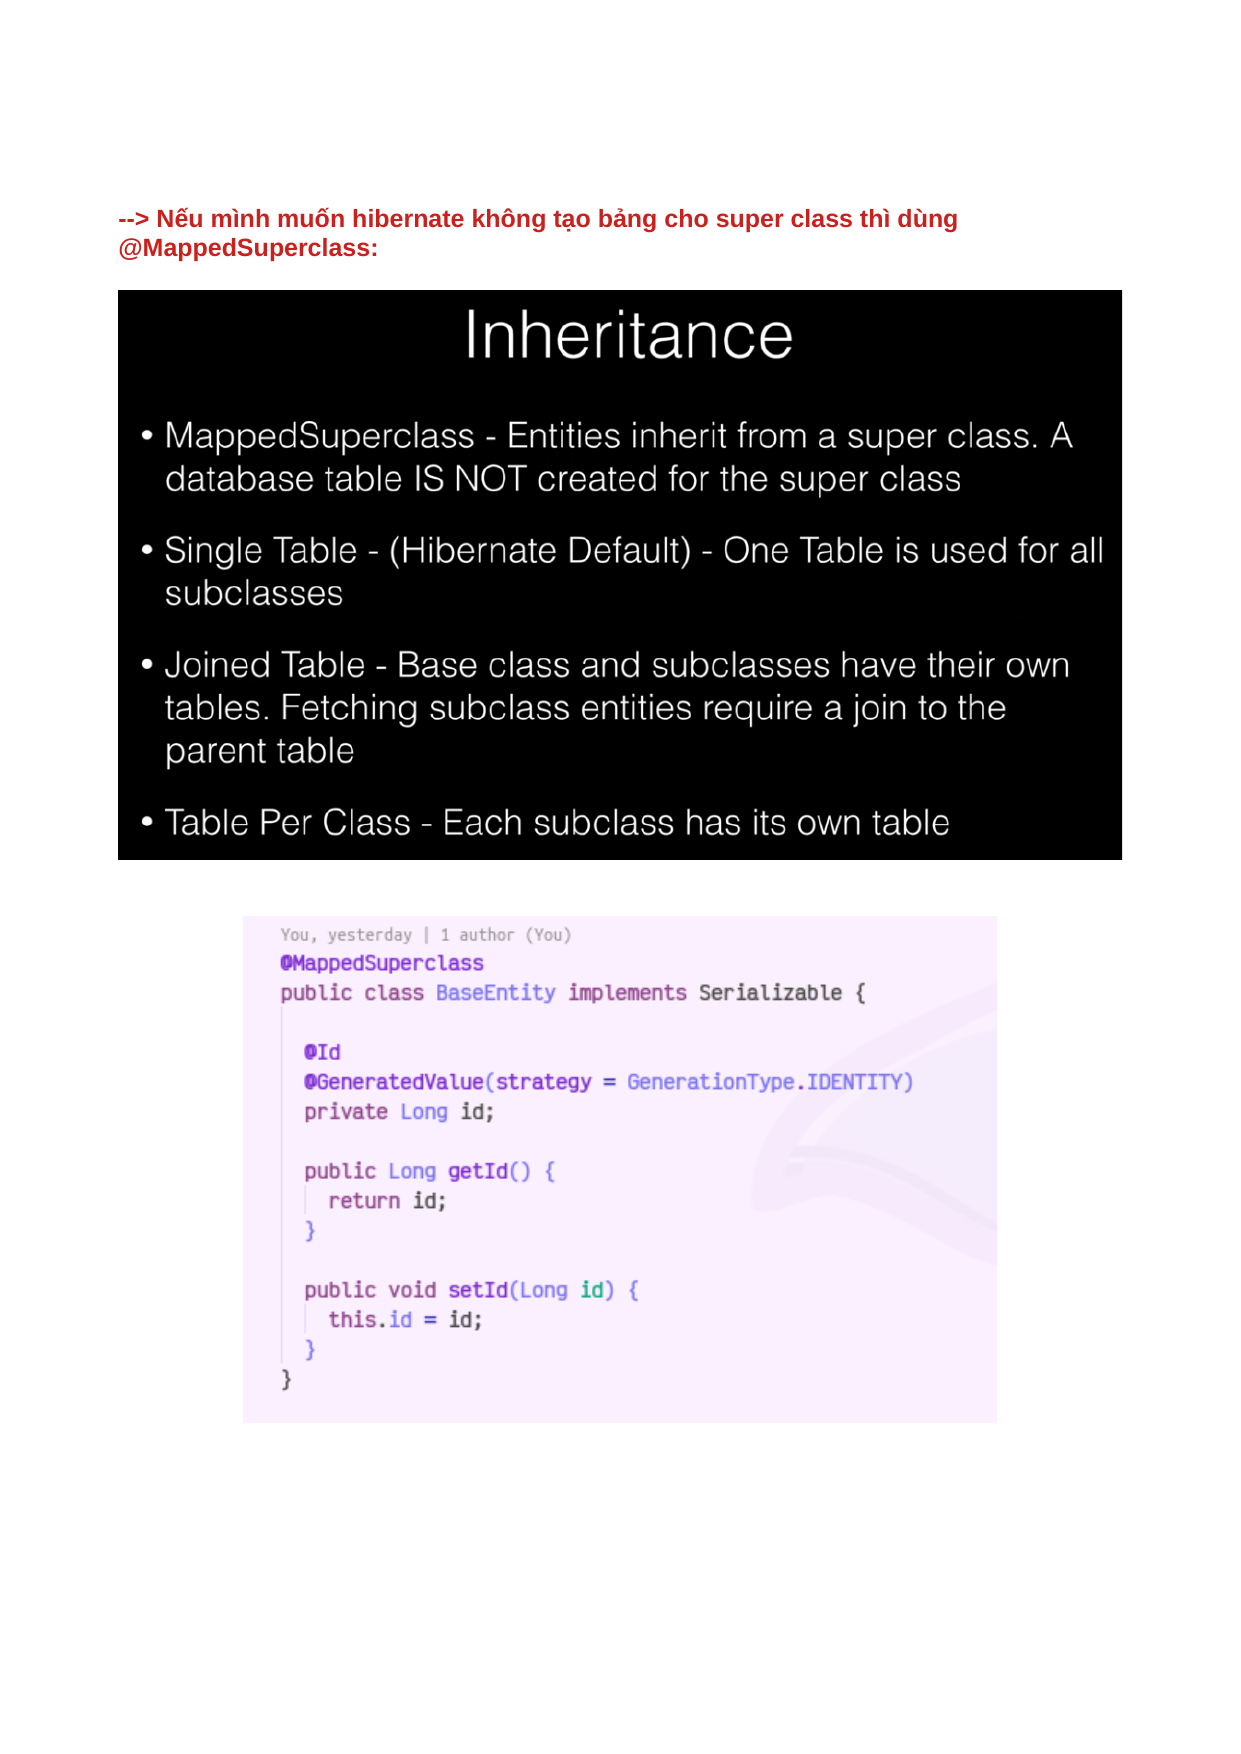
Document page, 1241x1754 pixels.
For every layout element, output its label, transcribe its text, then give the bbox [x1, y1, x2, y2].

picture [242, 916, 998, 1423]
text --> Nếu mình muốn hibernate không tạo bảng cho super class thì dùng @MappedSuperclass: [118, 204, 1122, 262]
picture [118, 290, 1123, 860]
